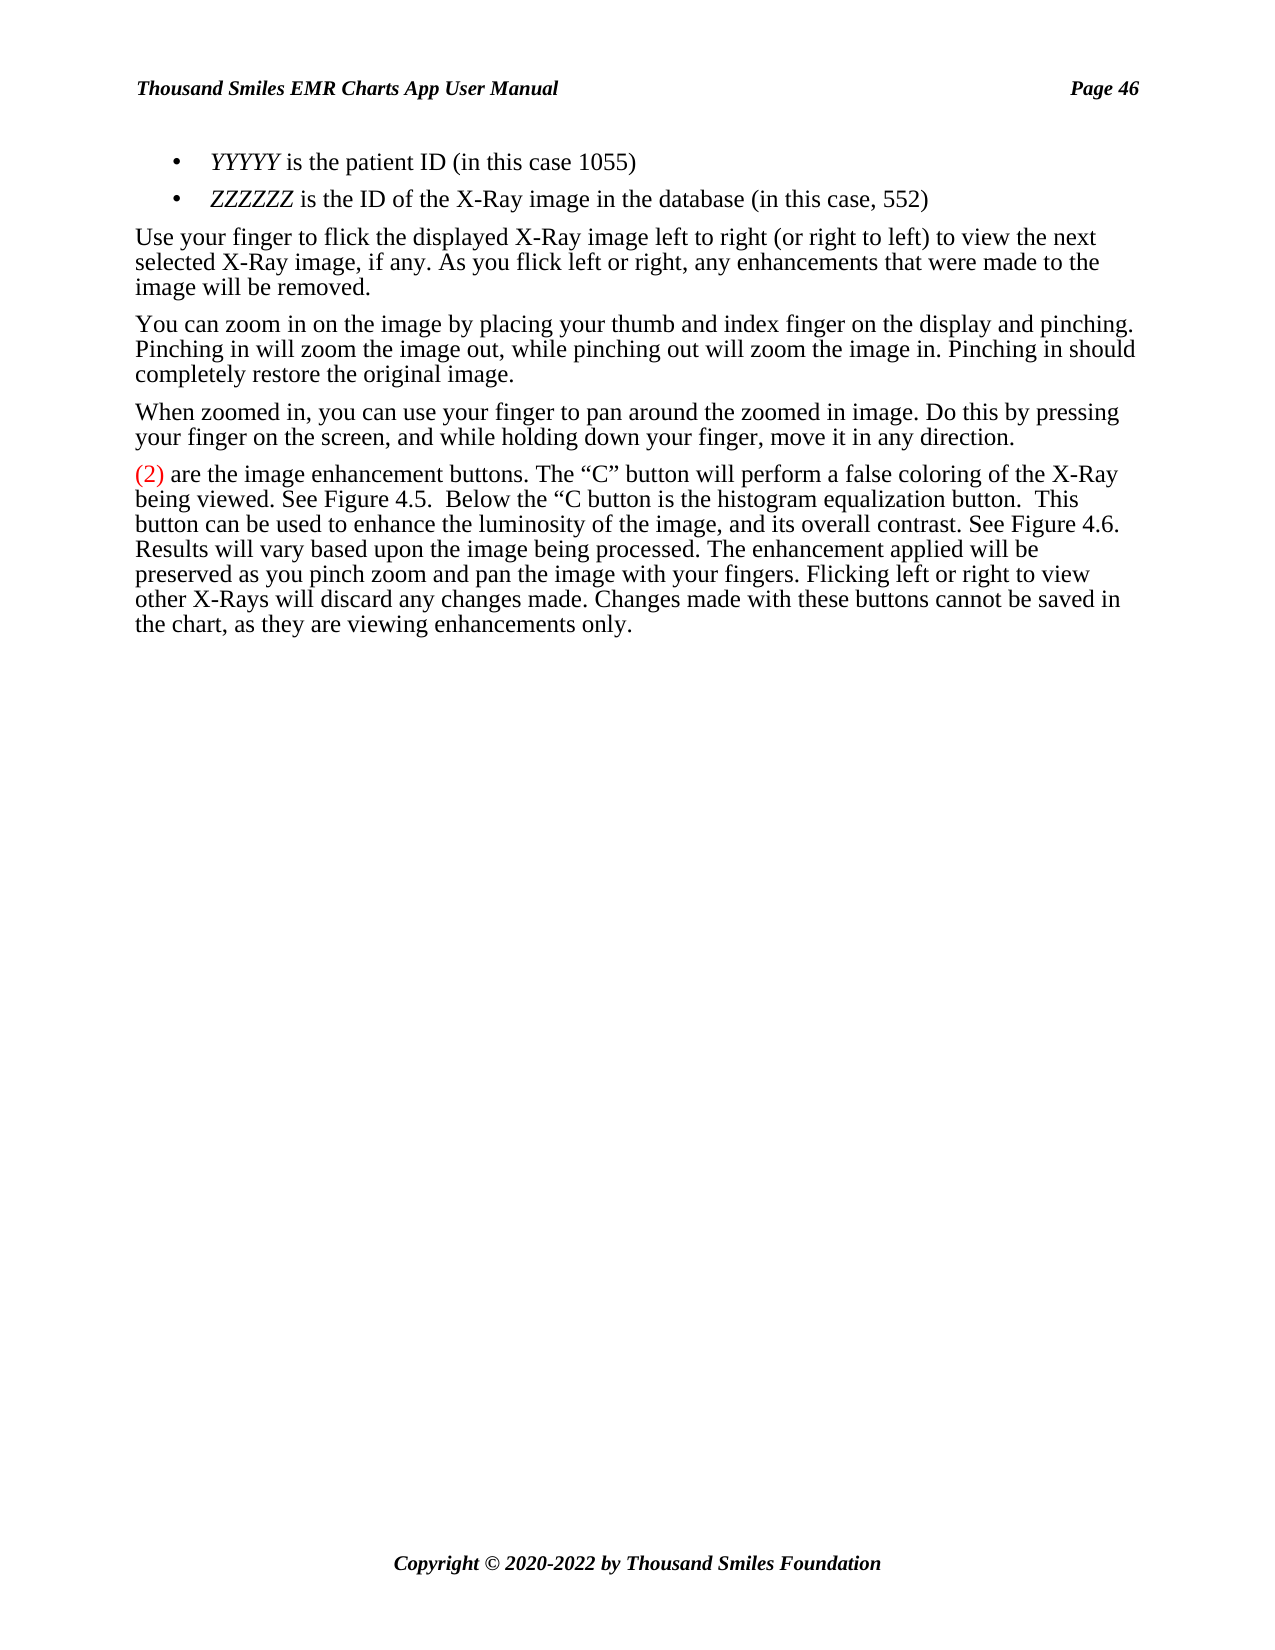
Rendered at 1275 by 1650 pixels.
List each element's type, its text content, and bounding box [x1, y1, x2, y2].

text Use your finger to flick the displayed X-Ray image left to right (or right to left) to view the next selected X-Ray image, if any. As you flick left or right, any enhancements that were made to the image will be removed. [135, 225, 1140, 300]
text You can zoom in on the image by placing your thumb and index finger on the display and pinching. Pinching in will zoom the image out, while pinching out will zoom the image in. Pinching in should completely restore the original image. [135, 312, 1140, 387]
list ZZZZZZ is the ID of the X-Ray image in the database (in this case, 552) [172, 187, 1140, 212]
text (2) are the image enhancement buttons. The “C” button will perform a false coloring of the X-Ray being viewed. See Figure 4.5. Below the “C button is the histogram equalization button. This button can be used to enhance the luminosity of the image, and its overall contrast. See Figure 4.6. Results will vary based upon the image being processed. The enhancement applied will be preserved as you pinch zoom and pan the image with your fingers. Flicking left or right to view other X-Rays will discard any changes made. Changes made with these buttons cannot be saved in the chart, as they are viewing enhancements only. [135, 462, 1140, 637]
list YYYYY is the patient ID (in this case 1055) [172, 150, 1140, 175]
text When zoomed in, you can use your finger to pan around the zoomed in image. Do this by pressing your finger on the screen, and while holding down your finger, move it in any direction. [135, 400, 1140, 450]
